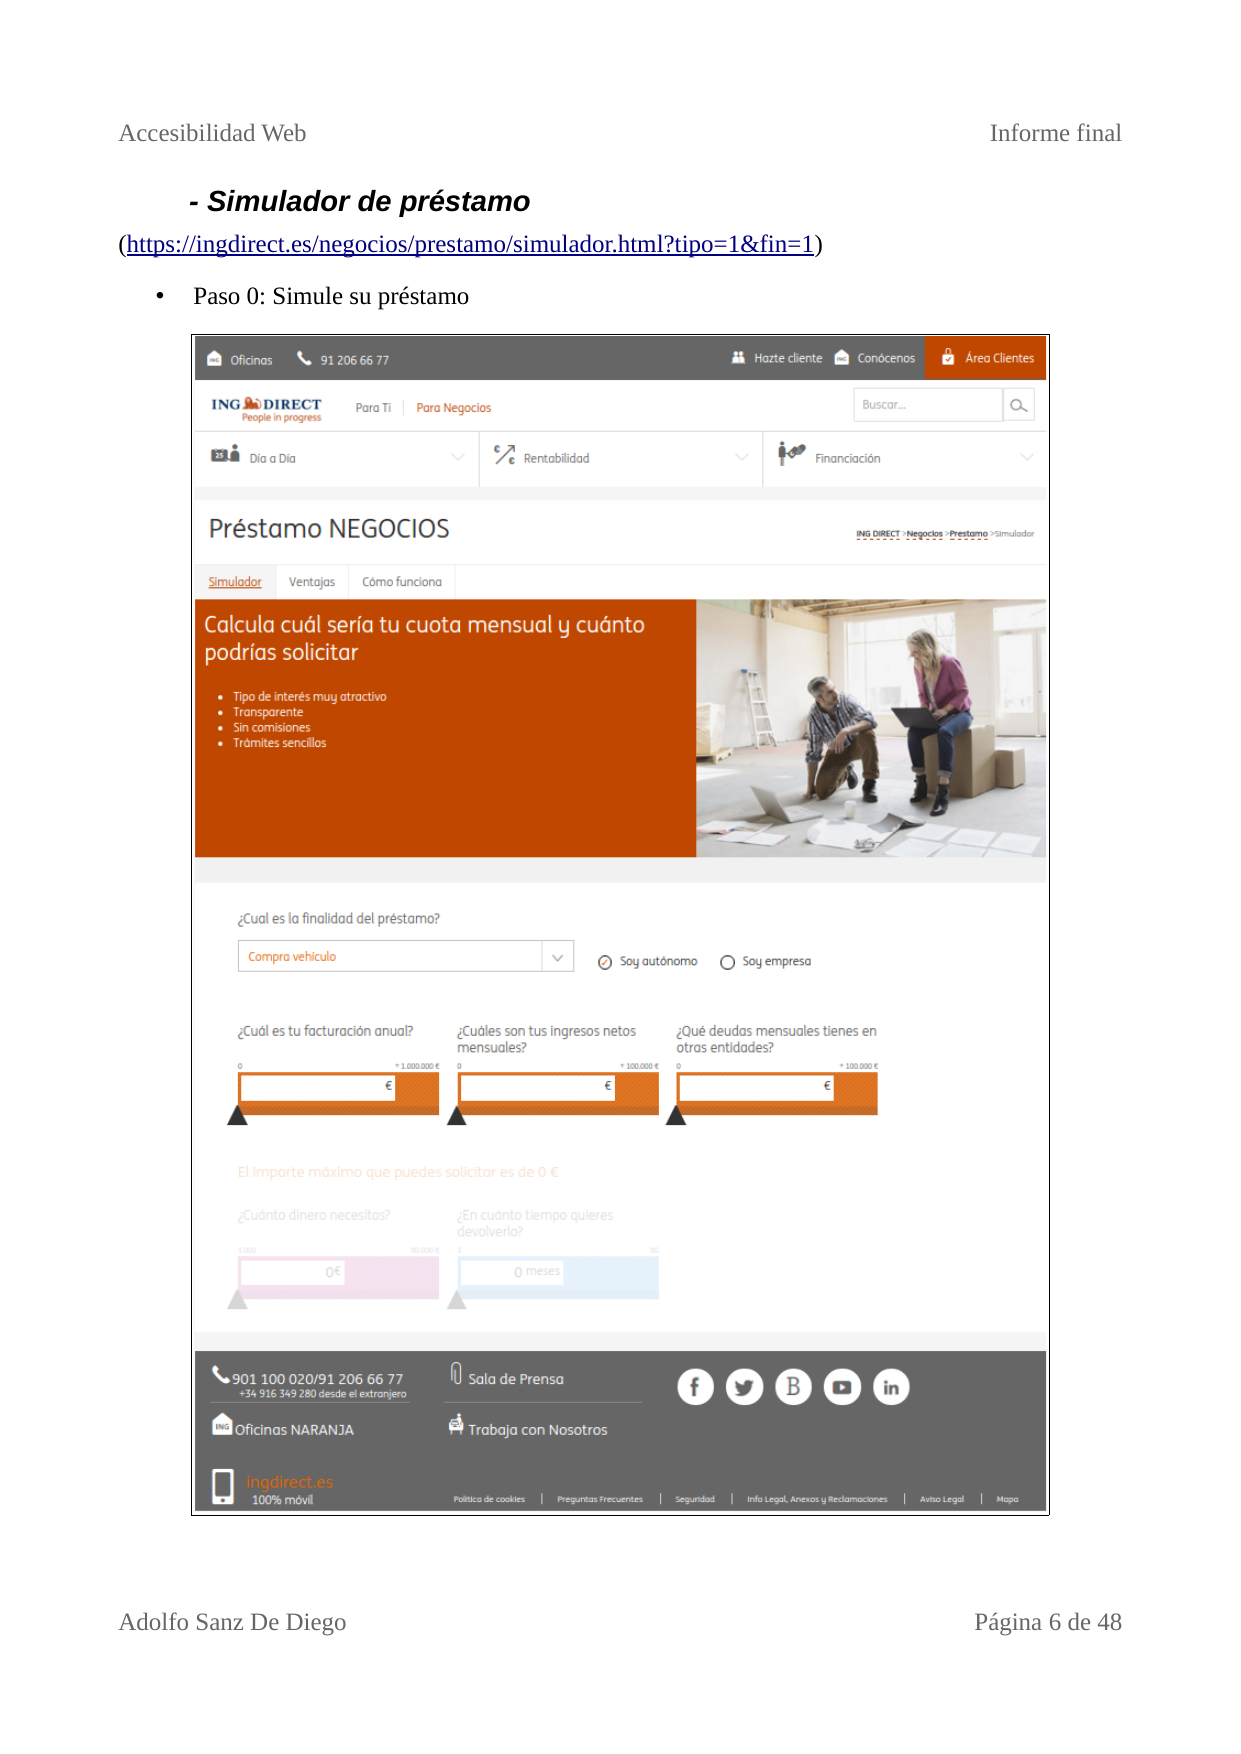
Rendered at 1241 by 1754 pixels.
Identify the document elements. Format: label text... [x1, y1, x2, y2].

picture [194, 336, 1047, 1512]
list Paso 0: Simule su préstamo [156, 281, 1122, 310]
subtitle Simulador de préstamo [189, 184, 1122, 217]
text (https://ingdirect.es/negocios/prestamo/simulador.html?tipo=1&fin=1) [118, 229, 1122, 258]
